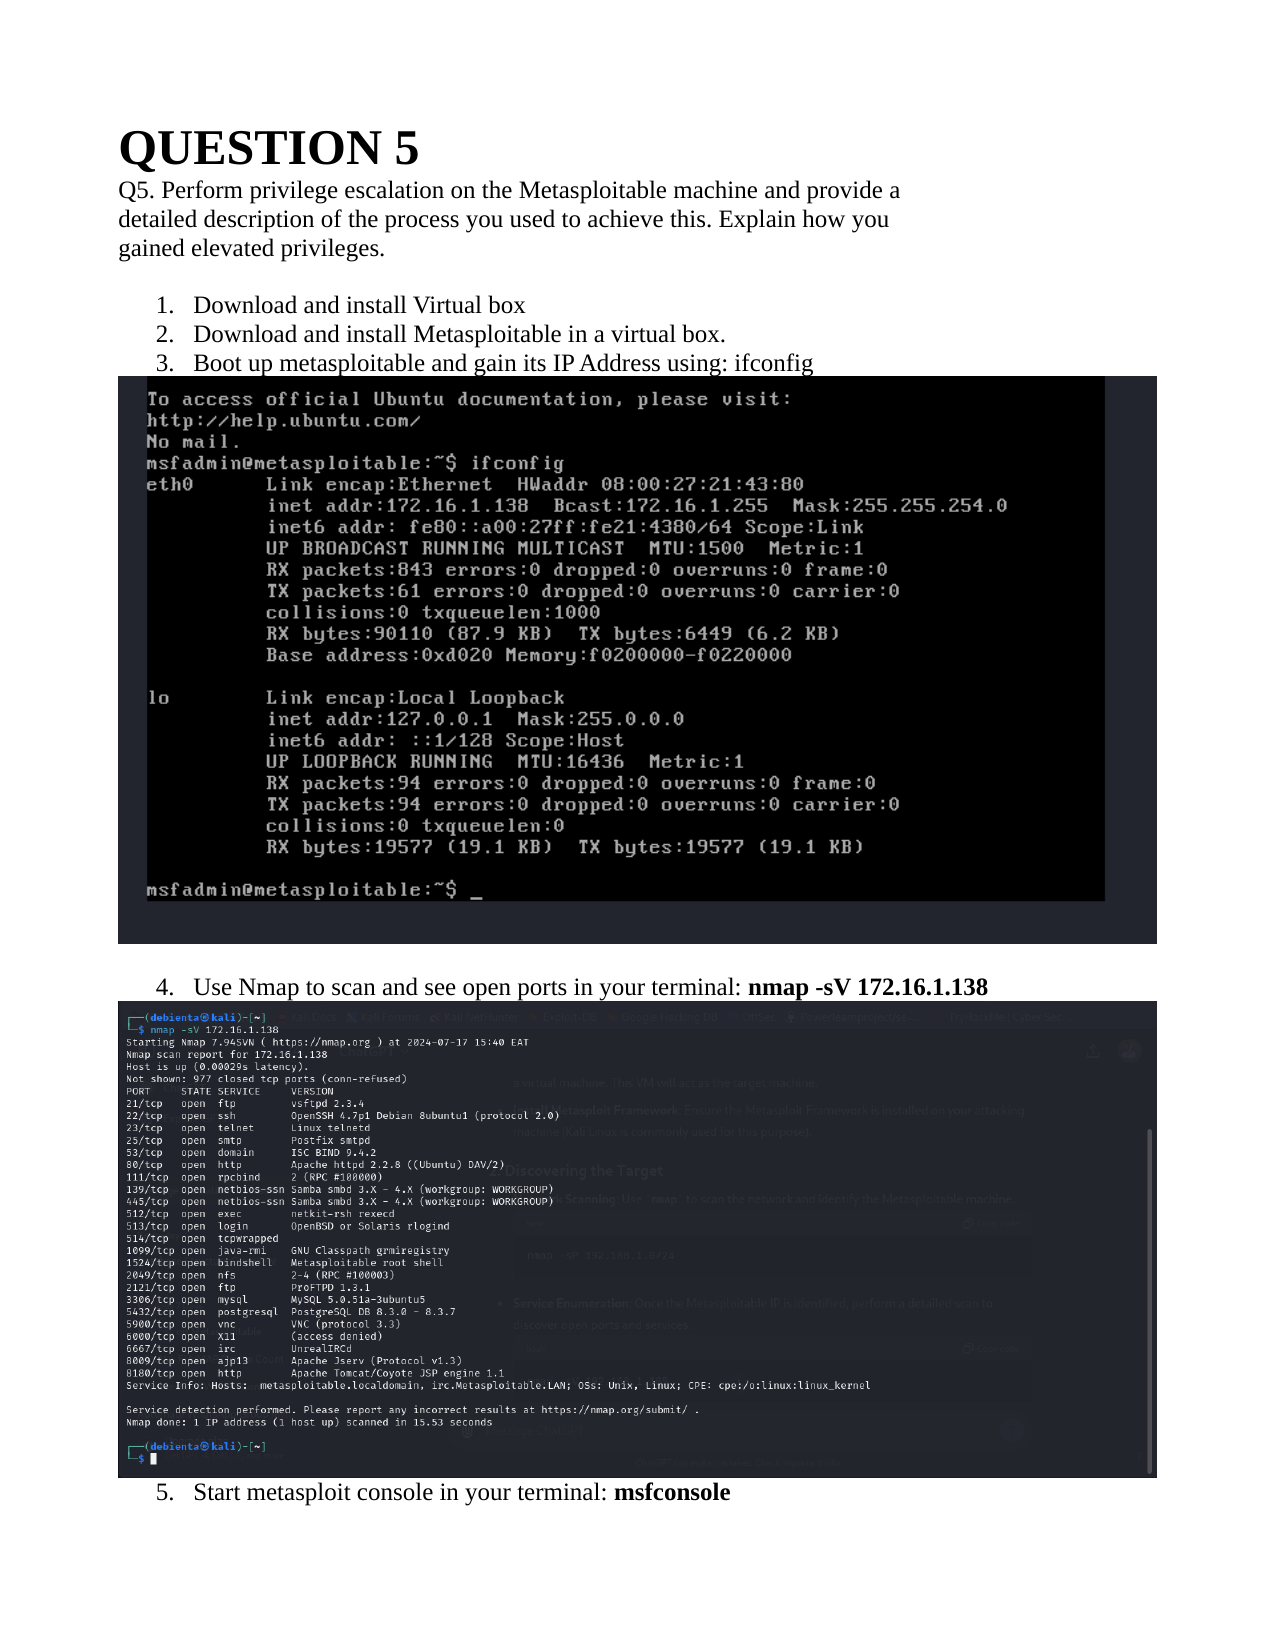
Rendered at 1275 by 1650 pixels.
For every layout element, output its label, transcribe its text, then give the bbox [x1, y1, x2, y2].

text detailed description of the process you used to achieve this. Explain how you [118, 204, 1157, 233]
list Boot up metasploitable and gain its IP Address using: ifconfig [156, 348, 1157, 376]
picture [118, 376, 1157, 944]
list Start metasploit console in your terminal: msfconsole [156, 1478, 1157, 1506]
picture [118, 1001, 1157, 1478]
list Use Nmap to scan and see open ports in your terminal: nmap -sV 172.16.1.138 [156, 972, 1157, 1001]
list Download and install Metasploitable in a virtual box. [156, 319, 1157, 348]
text Q5. Perform privilege escalation on the Metasploitable machine and provide a [118, 176, 1157, 204]
list Download and install Virtual box [156, 291, 1157, 319]
text QUESTION 5 [118, 118, 1157, 176]
text gained elevated privileges. [118, 233, 1157, 262]
